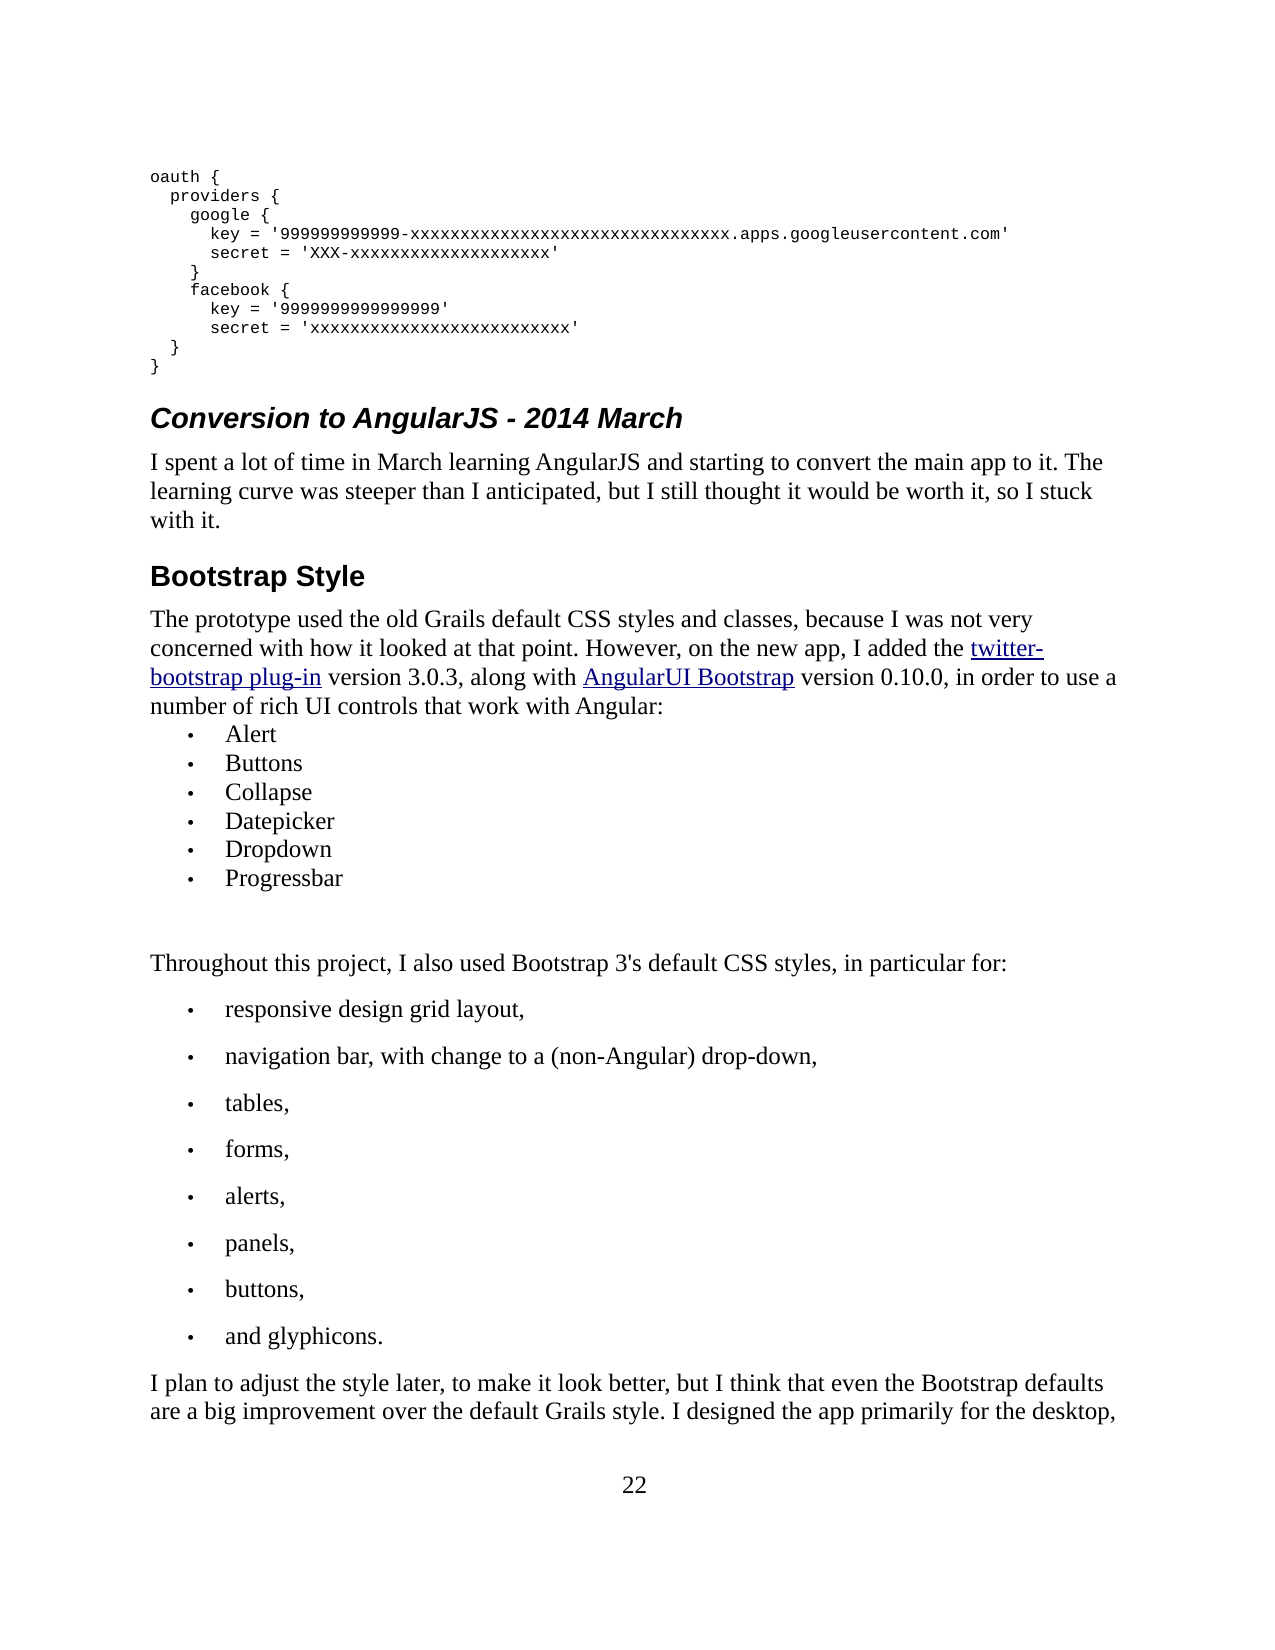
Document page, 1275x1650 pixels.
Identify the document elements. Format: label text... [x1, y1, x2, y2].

text } [150, 338, 1125, 357]
list responsive design grid layout, [187, 994, 1125, 1023]
list alerts, [187, 1181, 1125, 1210]
text } [150, 357, 1125, 376]
list tables, [187, 1088, 1125, 1116]
text I plan to adjust the style later, to make it look better, but I think that even the Bootstrap defaults are a big improvement over the default Grails style. I designed the app primarily for the desktop, [150, 1368, 1125, 1425]
text secret = 'xxxxxxxxxxxxxxxxxxxxxxxxxx' [150, 320, 1125, 338]
text oauth { [150, 169, 1125, 188]
list Datepicker [187, 806, 1125, 834]
subtitle Conversion to AngularJS - 2014 March [150, 401, 1125, 435]
list Dropdown [187, 834, 1125, 863]
text secret = 'XXX-xxxxxxxxxxxxxxxxxxxx' [150, 244, 1125, 263]
list navigation bar, with change to a (non-Angular) drop-down, [187, 1041, 1125, 1070]
list Alert [187, 719, 1125, 748]
list Buttons [187, 748, 1125, 777]
list Collapse [187, 777, 1125, 806]
list and glyphicons. [187, 1321, 1125, 1350]
text google { [150, 207, 1125, 225]
text Throughout this project, I also used Bootstrap 3's default CSS styles, in particular for: [150, 948, 1125, 976]
text providers { [150, 188, 1125, 207]
text facebook { [150, 282, 1125, 301]
text key = '999999999999-xxxxxxxxxxxxxxxxxxxxxxxxxxxxxxxx.apps.googleusercontent.com' [150, 225, 1125, 244]
text The prototype used the old Grails default CSS styles and classes, because I was not very concerned with how it looked at that point. However, on the new app, I added the twitter-bootstrap plug-in version 3.0.3, along with AngularUI Bootstrap version 0.10.0, in order to use a number of rich UI controls that work with Angular: [150, 604, 1125, 719]
text I spent a lot of time in March learning AngularJS and starting to convert the main app to it. The learning curve was steeper than I anticipated, but I still thought it would be worth it, so I stuck with it. [150, 447, 1125, 533]
subtitle Bootstrap Style [150, 558, 1125, 592]
text key = '9999999999999999' [150, 301, 1125, 320]
list forms, [187, 1134, 1125, 1163]
list Progressbar [187, 863, 1125, 892]
list buttons, [187, 1274, 1125, 1303]
list panels, [187, 1228, 1125, 1256]
text } [150, 263, 1125, 282]
